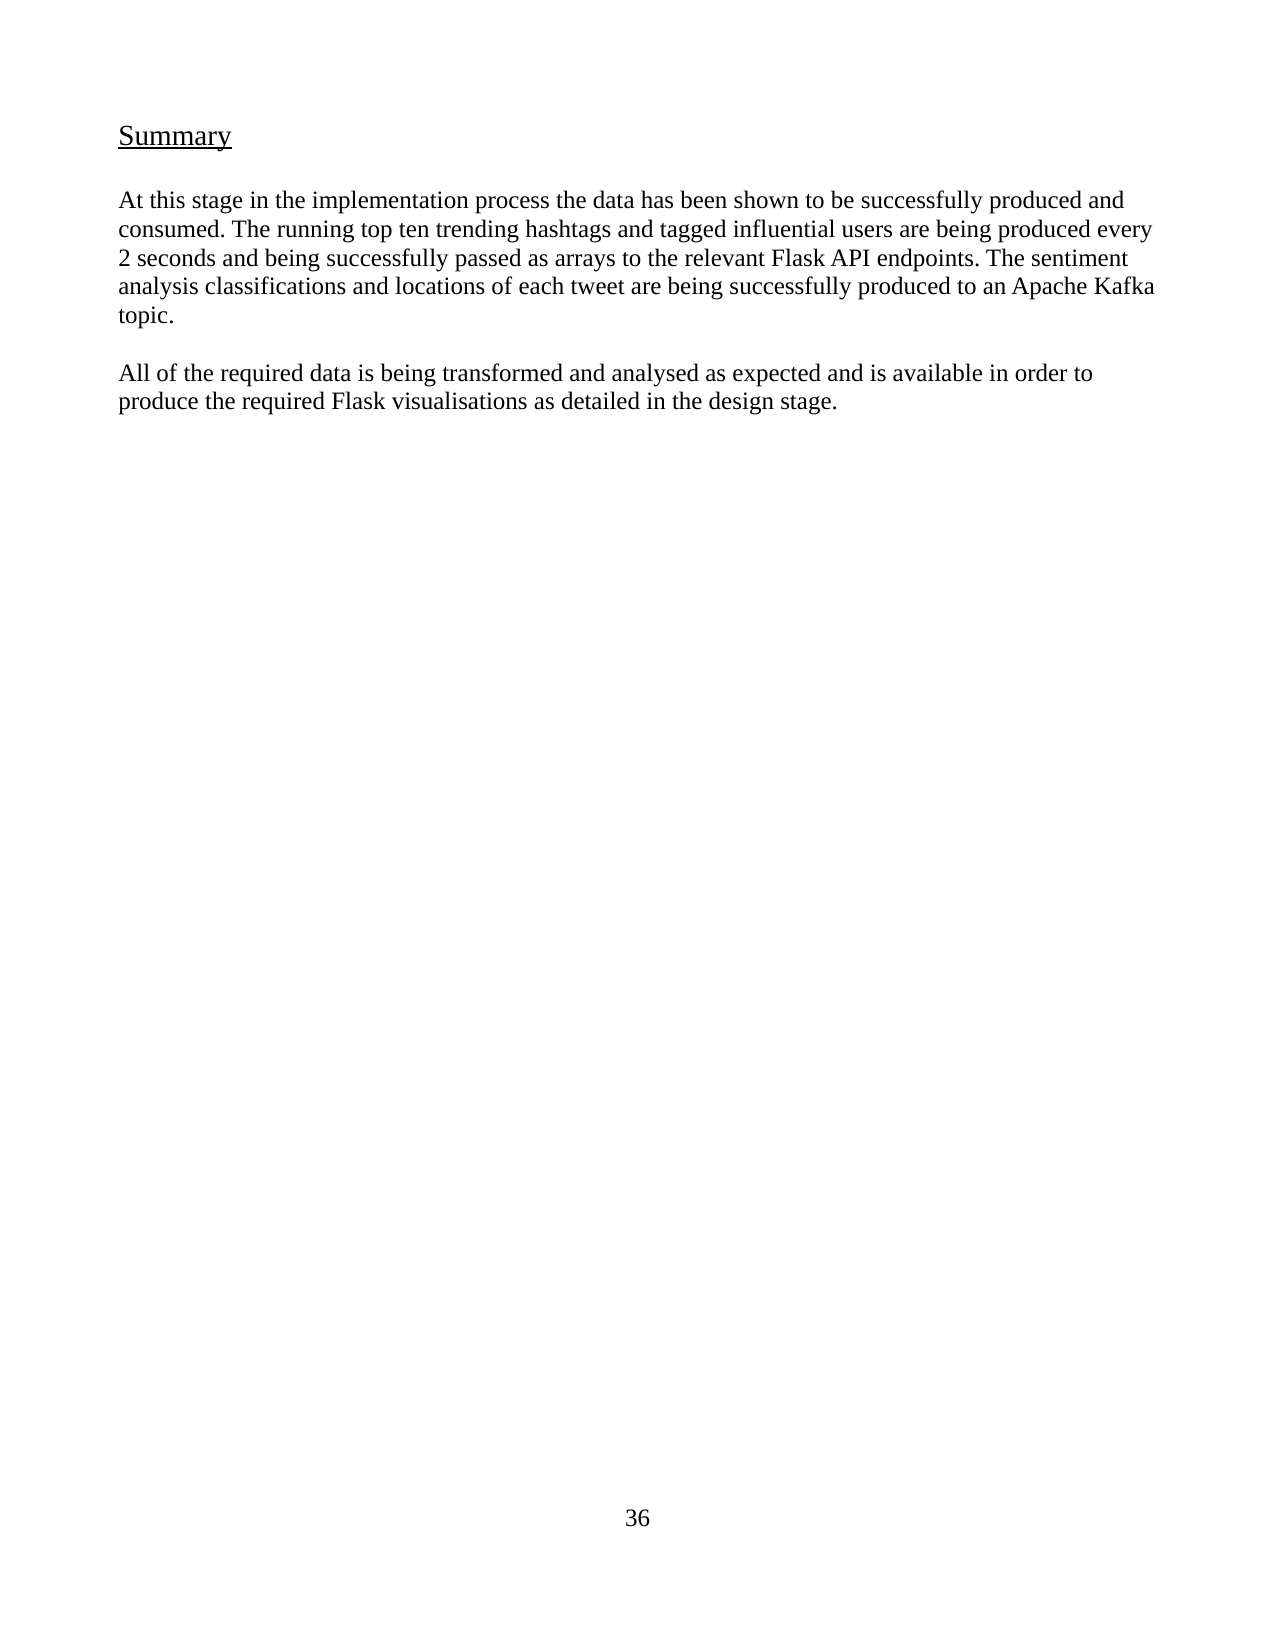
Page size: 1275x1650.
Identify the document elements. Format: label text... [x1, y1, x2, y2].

text At this stage in the implementation process the data has been shown to be successfully produced and consumed. The running top ten trending hashtags and tagged influential users are being produced every 2 seconds and being successfully passed as arrays to the relevant Flask API endpoints. The sentiment analysis classifications and locations of each tweet are being successfully produced to an Apache Kafka topic. [118, 185, 1157, 329]
text All of the required data is being transformed and analysed as expected and is available in order to produce the required Flask visualisations as detailed in the design stage. [118, 358, 1157, 415]
text Summary [118, 118, 1157, 152]
